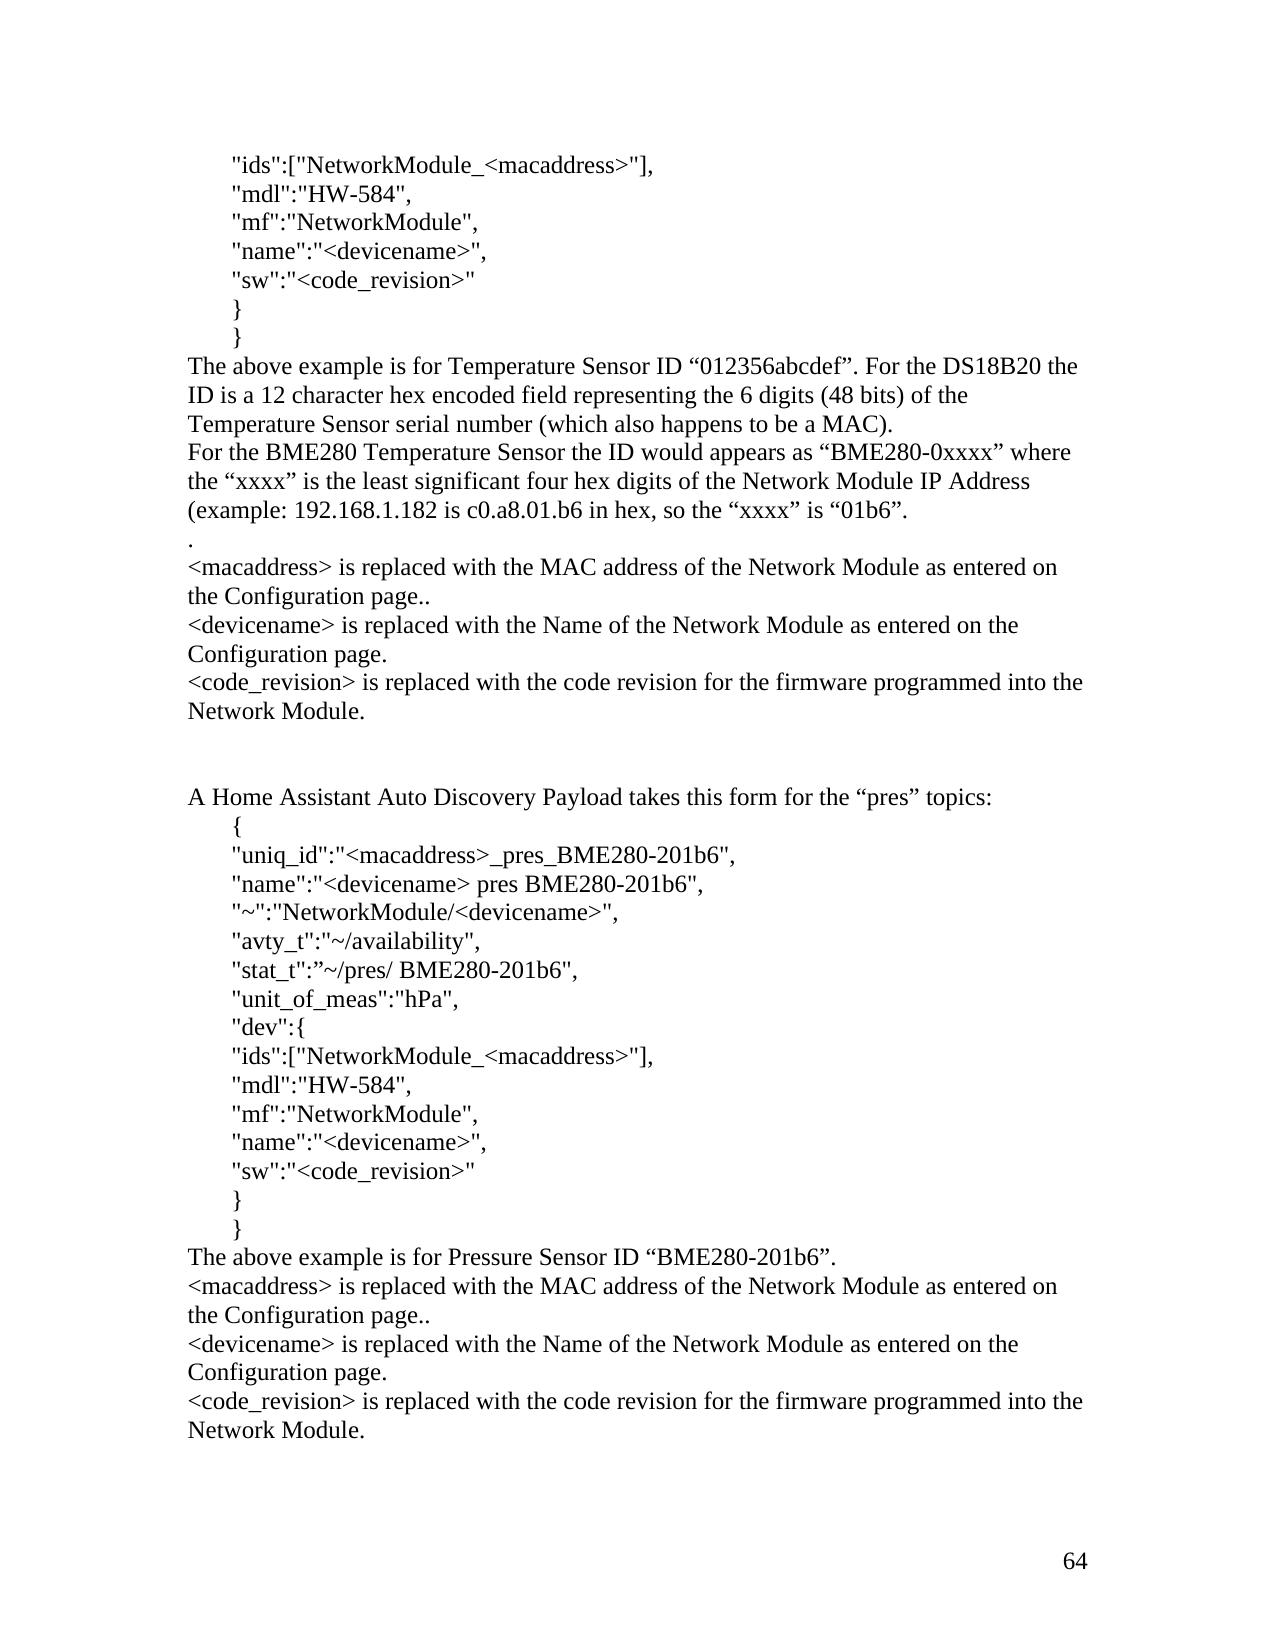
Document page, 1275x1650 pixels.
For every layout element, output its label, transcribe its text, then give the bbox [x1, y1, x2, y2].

text "~":"NetworkModule/<devicename>", [187, 897, 1087, 926]
text <code_revision> is replaced with the code revision for the firmware programmed into the Network Module. [187, 1386, 1087, 1444]
text "name":"<devicename>", [187, 236, 1087, 265]
text The above example is for Pressure Sensor ID “BME280-201b6”. [187, 1242, 1087, 1271]
text "mf":"NetworkModule", [187, 1099, 1087, 1127]
text "sw":"<code_revision>" [187, 1156, 1087, 1185]
text "uniq_id":"<macaddress>_pres_BME280-201b6", [187, 840, 1087, 869]
text } [187, 1214, 1087, 1242]
text { [187, 811, 1087, 840]
text The above example is for Temperature Sensor ID “012356abcdef”. For the DS18B20 the ID is a 12 character hex encoded field representing the 6 digits (48 bits) of the Temperature Sensor serial number (which also happens to be a MAC). [187, 351, 1087, 437]
text . [187, 524, 1087, 552]
text <macaddress> is replaced with the MAC address of the Network Module as entered on the Configuration page.. [187, 552, 1087, 610]
text "ids":["NetworkModule_<macaddress>"], [187, 150, 1087, 179]
text "unit_of_meas":"hPa", [187, 984, 1087, 1012]
text "mdl":"HW-584", [187, 179, 1087, 207]
text "stat_t":”~/pres/ BME280-201b6", [187, 955, 1087, 984]
text } [187, 1185, 1087, 1214]
text "mf":"NetworkModule", [187, 207, 1087, 236]
text A Home Assistant Auto Discovery Payload takes this form for the “pres” topics: [187, 782, 1087, 811]
text <devicename> is replaced with the Name of the Network Module as entered on the Configuration page. [187, 610, 1087, 667]
text } [187, 322, 1087, 351]
text "sw":"<code_revision>" [187, 265, 1087, 294]
text "name":"<devicename> pres BME280-201b6", [187, 869, 1087, 897]
text "name":"<devicename>", [187, 1127, 1087, 1156]
text } [187, 294, 1087, 322]
text "ids":["NetworkModule_<macaddress>"], [187, 1041, 1087, 1070]
text "mdl":"HW-584", [187, 1070, 1087, 1099]
text "dev":{ [187, 1012, 1087, 1041]
text For the BME280 Temperature Sensor the ID would appears as “BME280-0xxxx” where the “xxxx” is the least significant four hex digits of the Network Module IP Address (example: 192.168.1.182 is c0.a8.01.b6 in hex, so the “xxxx” is “01b6”. [187, 437, 1087, 524]
text <devicename> is replaced with the Name of the Network Module as entered on the Configuration page. [187, 1329, 1087, 1386]
text <macaddress> is replaced with the MAC address of the Network Module as entered on the Configuration page.. [187, 1271, 1087, 1329]
text <code_revision> is replaced with the code revision for the firmware programmed into the Network Module. [187, 667, 1087, 725]
text "avty_t":"~/availability", [187, 926, 1087, 955]
